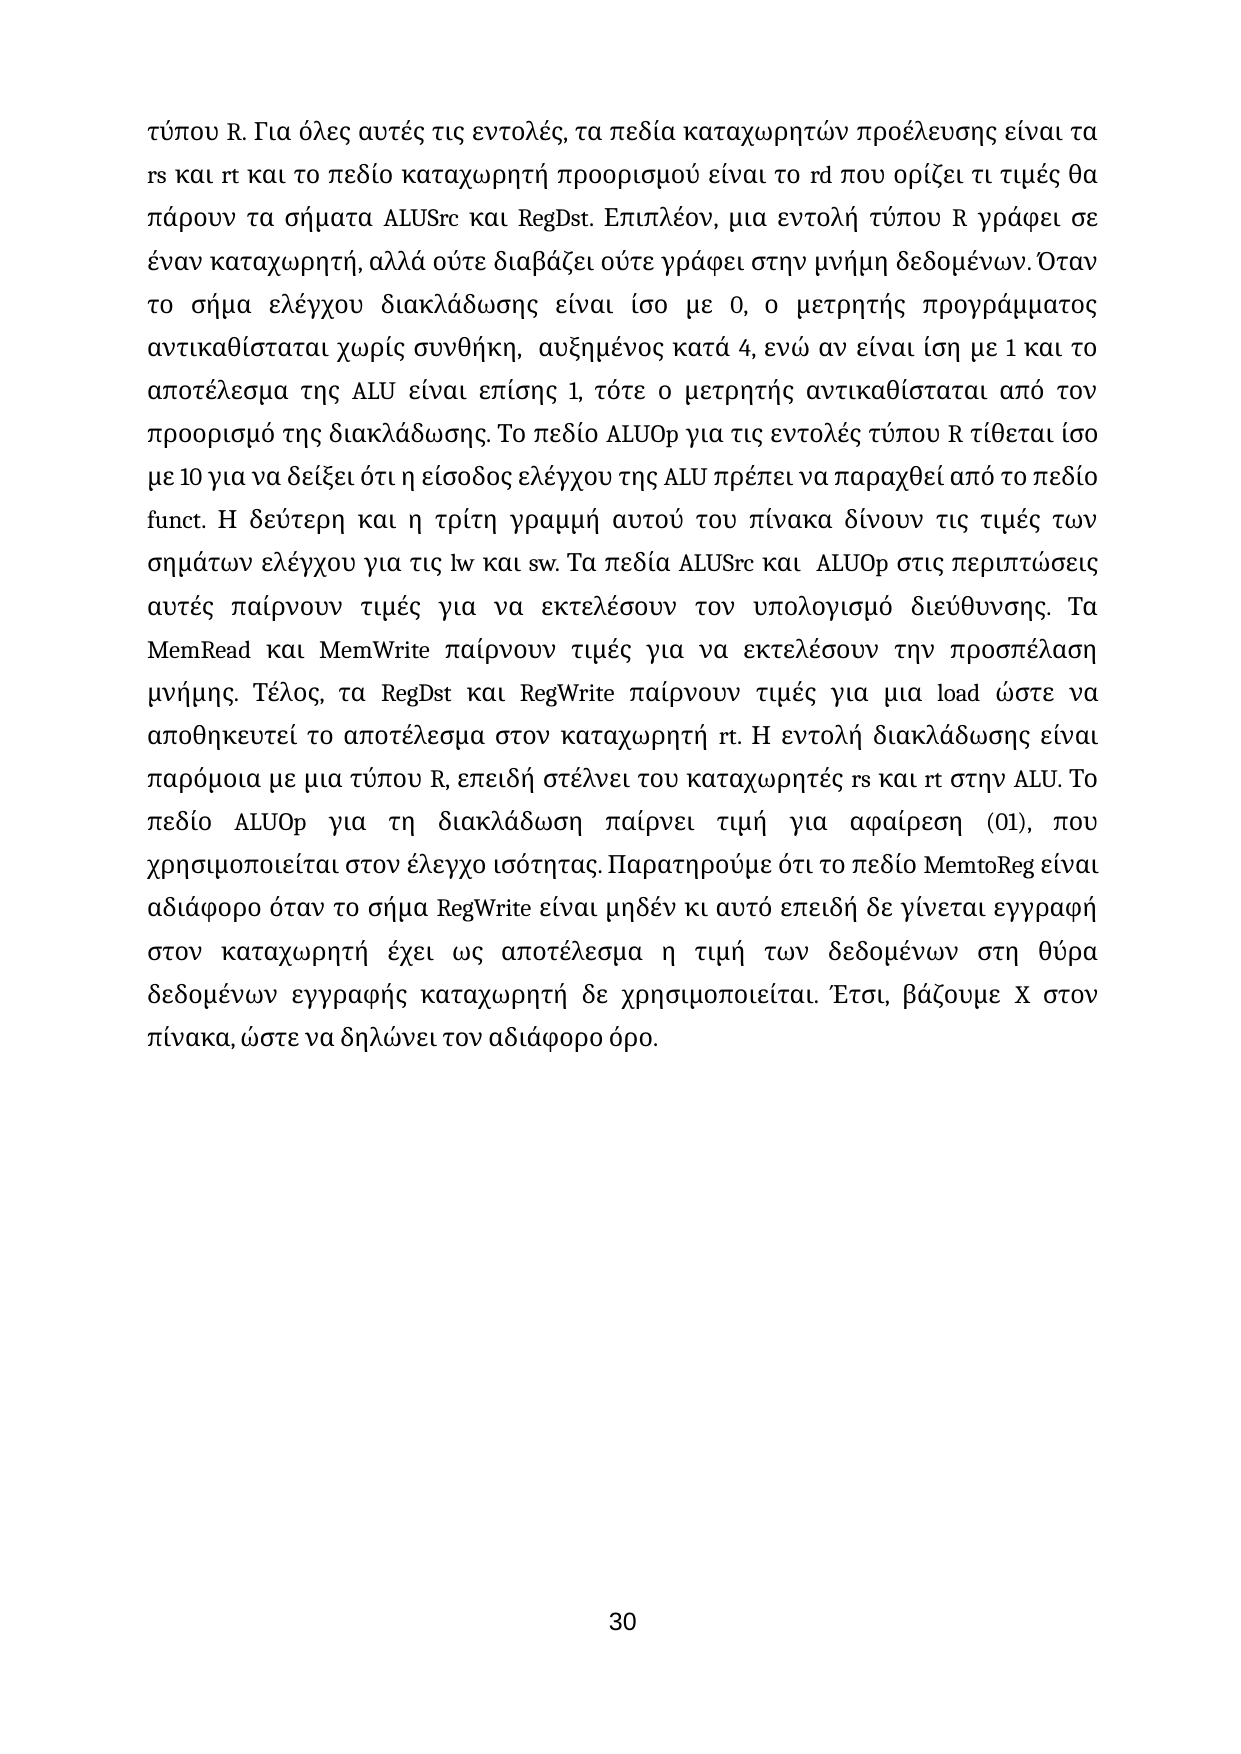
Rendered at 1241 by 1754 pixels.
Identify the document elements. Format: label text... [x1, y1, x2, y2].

text τύπου R. Για όλες αυτές τις εντολές, τα πεδία καταχωρητών προέλευσης είναι τα rs και rt και το πεδίο καταχωρητή προορισμού είναι το rd που ορίζει τι τιμές θα πάρουν τα σήματα ALUSrc και RegDst. Επιπλέον, μια εντολή τύπου R γράφει σε έναν καταχωρητή, αλλά ούτε διαβάζει ούτε γράφει στην μνήμη δεδομένων. Όταν το σήμα ελέγχου διακλάδωσης είναι ίσο με 0, ο μετρητής προγράμματος αντικαθίσταται χωρίς συνθήκη, αυξημένος κατά 4, ενώ αν είναι ίση με 1 και το αποτέλεσμα της ALU είναι επίσης 1, τότε ο μετρητής αντικαθίσταται από τον προορισμό της διακλάδωσης. Το πεδίο ALUOp για τις εντολές τύπου R τίθεται ίσο με 10 για να δείξει ότι η είσοδος ελέγχου της ALU πρέπει να παραχθεί από το πεδίο funct. Η δεύτερη και η τρίτη γραμμή αυτού του πίνακα δίνουν τις τιμές των σημάτων ελέγχου για τις lw και sw. Τα πεδία ALUSrc και ALUOp στις περιπτώσεις αυτές παίρνουν τιμές για να εκτελέσουν τον υπολογισμό διεύθυνσης. Τα MemRead και MemWrite παίρνουν τιμές για να εκτελέσουν την προσπέλαση μνήμης. Τέλος, τα RegDst και RegWrite παίρνουν τιμές για μια load ώστε να αποθηκευτεί το αποτέλεσμα στον καταχωρητή rt. Η εντολή διακλάδωσης είναι παρόμοια με μια τύπου R, επειδή στέλνει του καταχωρητές rs και rt στην ALU. Το πεδίο ALUOp για τη διακλάδωση παίρνει τιμή για αφαίρεση (01), που χρησιμοποιείται στον έλεγχο ισότητας. Παρατηρούμε ότι το πεδίο MemtoReg είναι αδιάφορο όταν το σήμα RegWrite είναι μηδέν κι αυτό επειδή δε γίνεται εγγραφή στον καταχωρητή έχει ως αποτέλεσμα η τιμή των δεδομένων στη θύρα δεδομένων εγγραφής καταχωρητή δε χρησιμοποιείται. Έτσι, βάζουμε X στον πίνακα, ώστε να δηλώνει τον αδιάφορο όρο. [147, 118, 1098, 1052]
